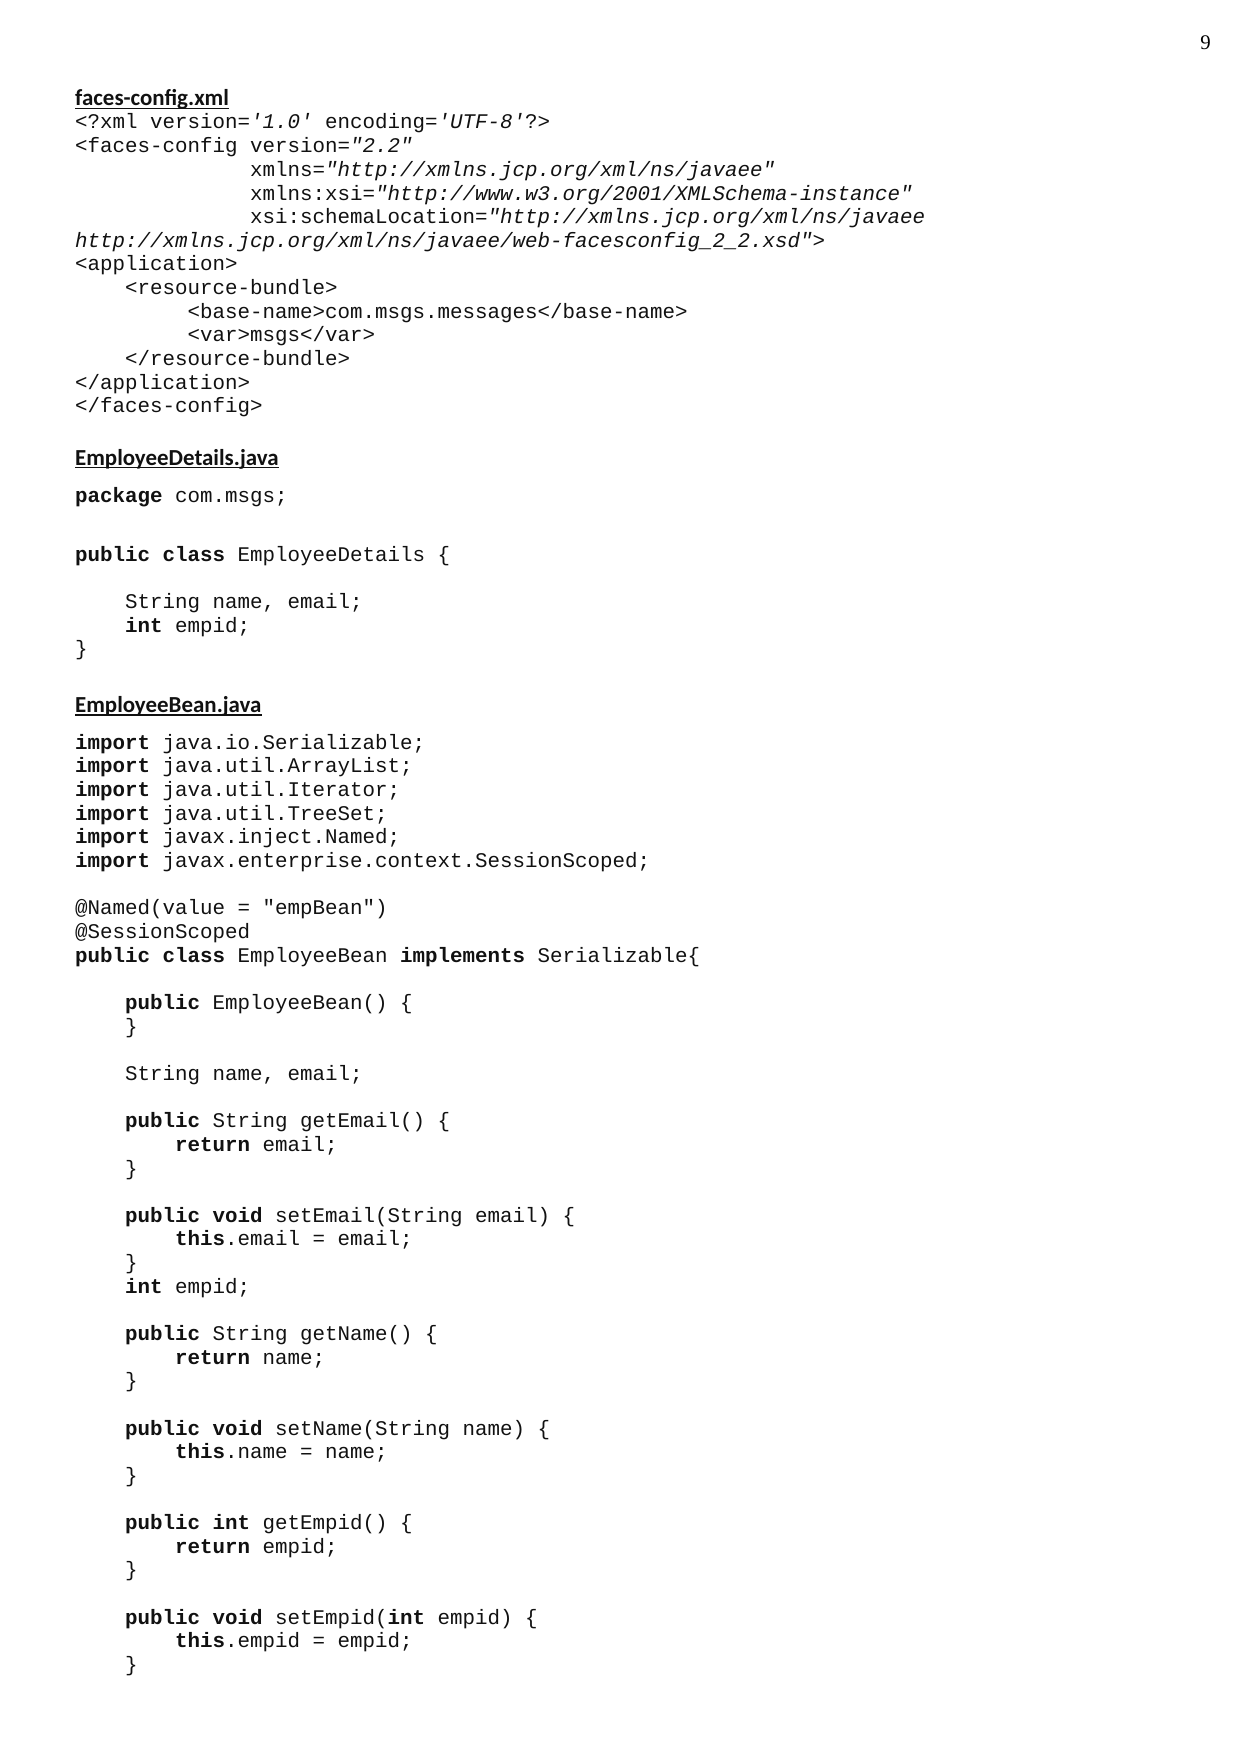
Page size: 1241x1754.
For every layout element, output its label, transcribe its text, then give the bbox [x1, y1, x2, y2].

text xmlns="http://xmlns.jcp.org/xml/ns/javaee" [75, 159, 1211, 182]
text public class EmployeeBean implements Serializable{ [75, 945, 1211, 968]
text xmlns:xsi="http://www.w3.org/2001/XMLSchema-instance" [75, 182, 1211, 206]
text <base-name>com.msgs.messages</base-name> [75, 301, 1211, 324]
text public String getName() { [75, 1323, 1211, 1347]
text <?xml version='1.0' encoding='UTF-8'?> [75, 112, 1211, 135]
text } [75, 1016, 1211, 1039]
text this.empid = empid; [75, 1630, 1211, 1654]
text } [75, 1654, 1211, 1678]
text </application> [75, 372, 1211, 395]
text <resource-bundle> [75, 277, 1211, 301]
text } [75, 638, 1211, 662]
text import java.util.Iterator; [75, 779, 1211, 803]
text String name, email; [75, 591, 1211, 614]
text import javax.enterprise.context.SessionScoped; [75, 850, 1211, 874]
text import javax.inject.Named; [75, 826, 1211, 850]
text </resource-bundle> [75, 348, 1211, 372]
text this.name = name; [75, 1441, 1211, 1465]
text public void setEmail(String email) { [75, 1205, 1211, 1228]
text } [75, 1370, 1211, 1394]
text public EmployeeBean() { [75, 992, 1211, 1016]
text <application> [75, 253, 1211, 277]
text import java.util.TreeSet; [75, 803, 1211, 826]
text xsi:schemaLocation="http://xmlns.jcp.org/xml/ns/javaee http://xmlns.jcp.org/xml/ns/javaee/web-facesconfig_2_2.xsd"> [75, 206, 1211, 253]
text } [75, 1157, 1211, 1181]
text <faces-config version="2.2" [75, 135, 1211, 159]
text } [75, 1465, 1211, 1488]
text EmployeeDetails.java [75, 443, 1211, 471]
text package com.msgs; [75, 484, 1211, 508]
text EmployeeBean.java [75, 690, 1211, 718]
text } [75, 1252, 1211, 1276]
text @Named(value = "empBean") [75, 897, 1211, 921]
text return empid; [75, 1536, 1211, 1559]
text public String getEmail() { [75, 1110, 1211, 1134]
text public void setEmpid(int empid) { [75, 1607, 1211, 1630]
text </faces-config> [75, 395, 1211, 419]
text @SessionScoped [75, 921, 1211, 945]
text public int getEmpid() { [75, 1512, 1211, 1536]
text return name; [75, 1347, 1211, 1370]
text public class EmployeeDetails { [75, 544, 1211, 567]
text import java.util.ArrayList; [75, 756, 1211, 779]
text this.email = email; [75, 1228, 1211, 1252]
text } [75, 1559, 1211, 1583]
text <var>msgs</var> [75, 324, 1211, 348]
text public void setName(String name) { [75, 1418, 1211, 1441]
text import java.io.Serializable; [75, 732, 1211, 756]
text String name, email; [75, 1063, 1211, 1087]
text return email; [75, 1134, 1211, 1157]
text faces-config.xml [75, 83, 1211, 112]
text int empid; [75, 1276, 1211, 1299]
text int empid; [75, 614, 1211, 638]
